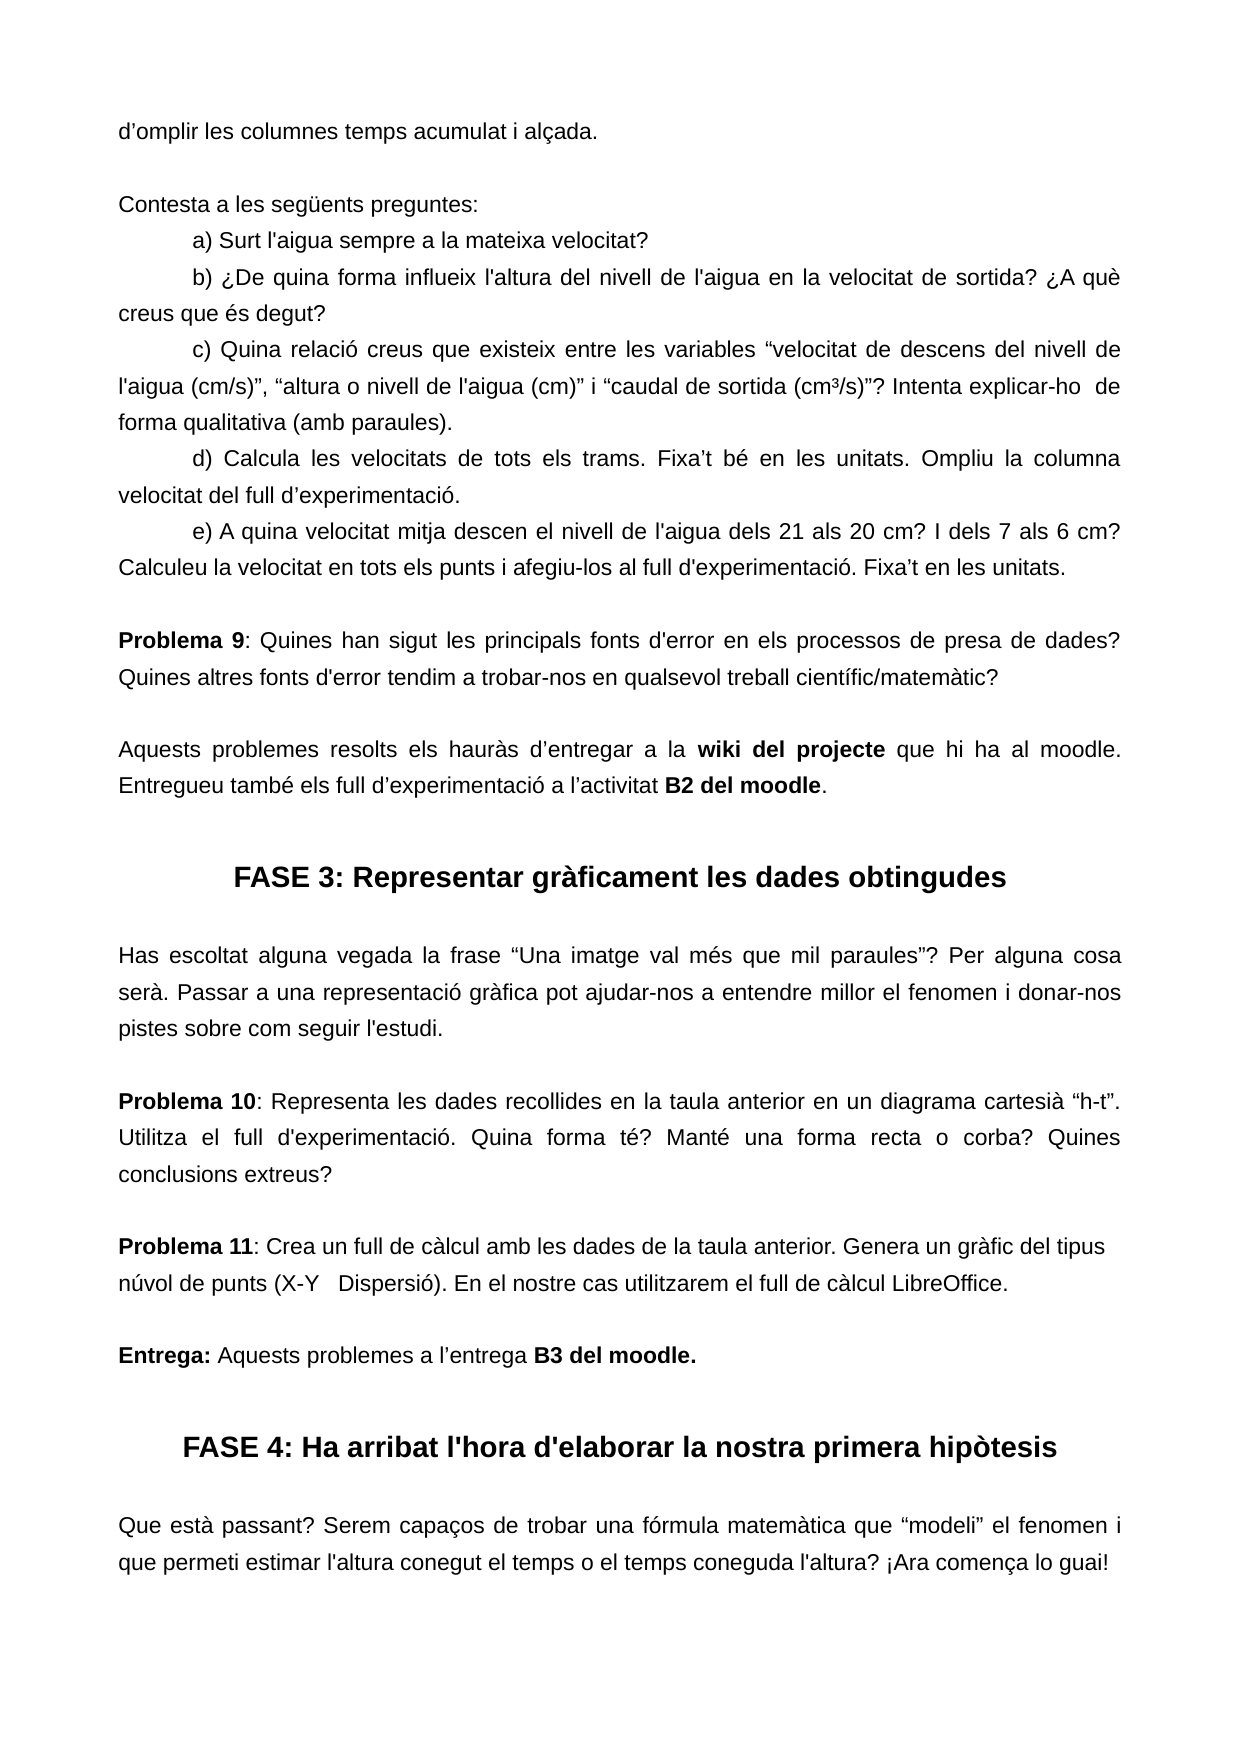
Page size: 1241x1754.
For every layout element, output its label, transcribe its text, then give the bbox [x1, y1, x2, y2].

text Problema 10: Representa les dades recollides en la taula anterior en un diagrama cartesià “h-t”. Utilitza el full d'experimentació. Quina forma té? Manté una forma recta o corba? Quines conclusions extreus? [118, 1088, 1122, 1187]
text d) Calcula les velocitats de tots els trams. Fixa’t bé en les unitats. Ompliu la columna velocitat del full d’experimentació. [118, 445, 1122, 508]
text c) Quina relació creus que existeix entre les variables “velocitat de descens del nivell de l'aigua (cm/s)”, “altura o nivell de l'aigua (cm)” i “caudal de sortida (cm³/s)”? Intenta explicar-ho de forma qualitativa (amb paraules). [118, 336, 1122, 435]
text Contesta a les següents preguntes: [118, 191, 1122, 217]
text Problema 11: Crea un full de càlcul amb les dades de la taula anterior. Genera un gràfic del tipus [118, 1233, 1122, 1259]
text núvol de punts (X-Y Dispersió). En el nostre cas utilitzarem el full de càlcul LibreOffice. [118, 1269, 1122, 1296]
text d’omplir les columnes temps acumulat i alçada. [118, 118, 1122, 144]
text b) ¿De quina forma influeix l'altura del nivell de l'aigua en la velocitat de sortida? ¿A què creus que és degut? [118, 263, 1122, 326]
subtitle FASE 3: Representar gràficament les dades obtingudes [118, 860, 1122, 893]
text a) Surt l'aigua sempre a la mateixa velocitat? [118, 227, 1122, 253]
text Que està passant? Serem capaços de trobar una fórmula matemàtica que “modeli” el fenomen i que permeti estimar l'altura conegut el temps o el temps coneguda l'altura? ¡Ara comença lo guai! [118, 1512, 1122, 1575]
text Aquests problemes resolts els hauràs d’entregar a la wiki del projecte que hi ha al moodle. Entregueu també els full d’experimentació a l’activitat B2 del moodle. [118, 736, 1122, 799]
text Has escoltat alguna vegada la frase “Una imatge val més que mil paraules”? Per alguna cosa serà. Passar a una representació gràfica pot ajudar-nos a entendre millor el fenomen i donar-nos pistes sobre com seguir l'estudi. [118, 942, 1122, 1041]
text Entrega: Aquests problemes a l’entrega B3 del moodle. [118, 1342, 1122, 1369]
text Problema 9: Quines han sigut les principals fonts d'error en els processos de presa de dades? Quines altres fonts d'error tendim a trobar-nos en qualsevol treball científic/matemàtic? [118, 627, 1122, 690]
text e) A quina velocitat mitja descen el nivell de l'aigua dels 21 als 20 cm? I dels 7 als 6 cm? Calculeu la velocitat en tots els punts i afegiu-los al full d'experimentació. Fixa’t en les unitats. [118, 518, 1122, 581]
subtitle FASE 4: Ha arribat l'hora d'elaborar la nostra primera hipòtesis [118, 1429, 1122, 1463]
